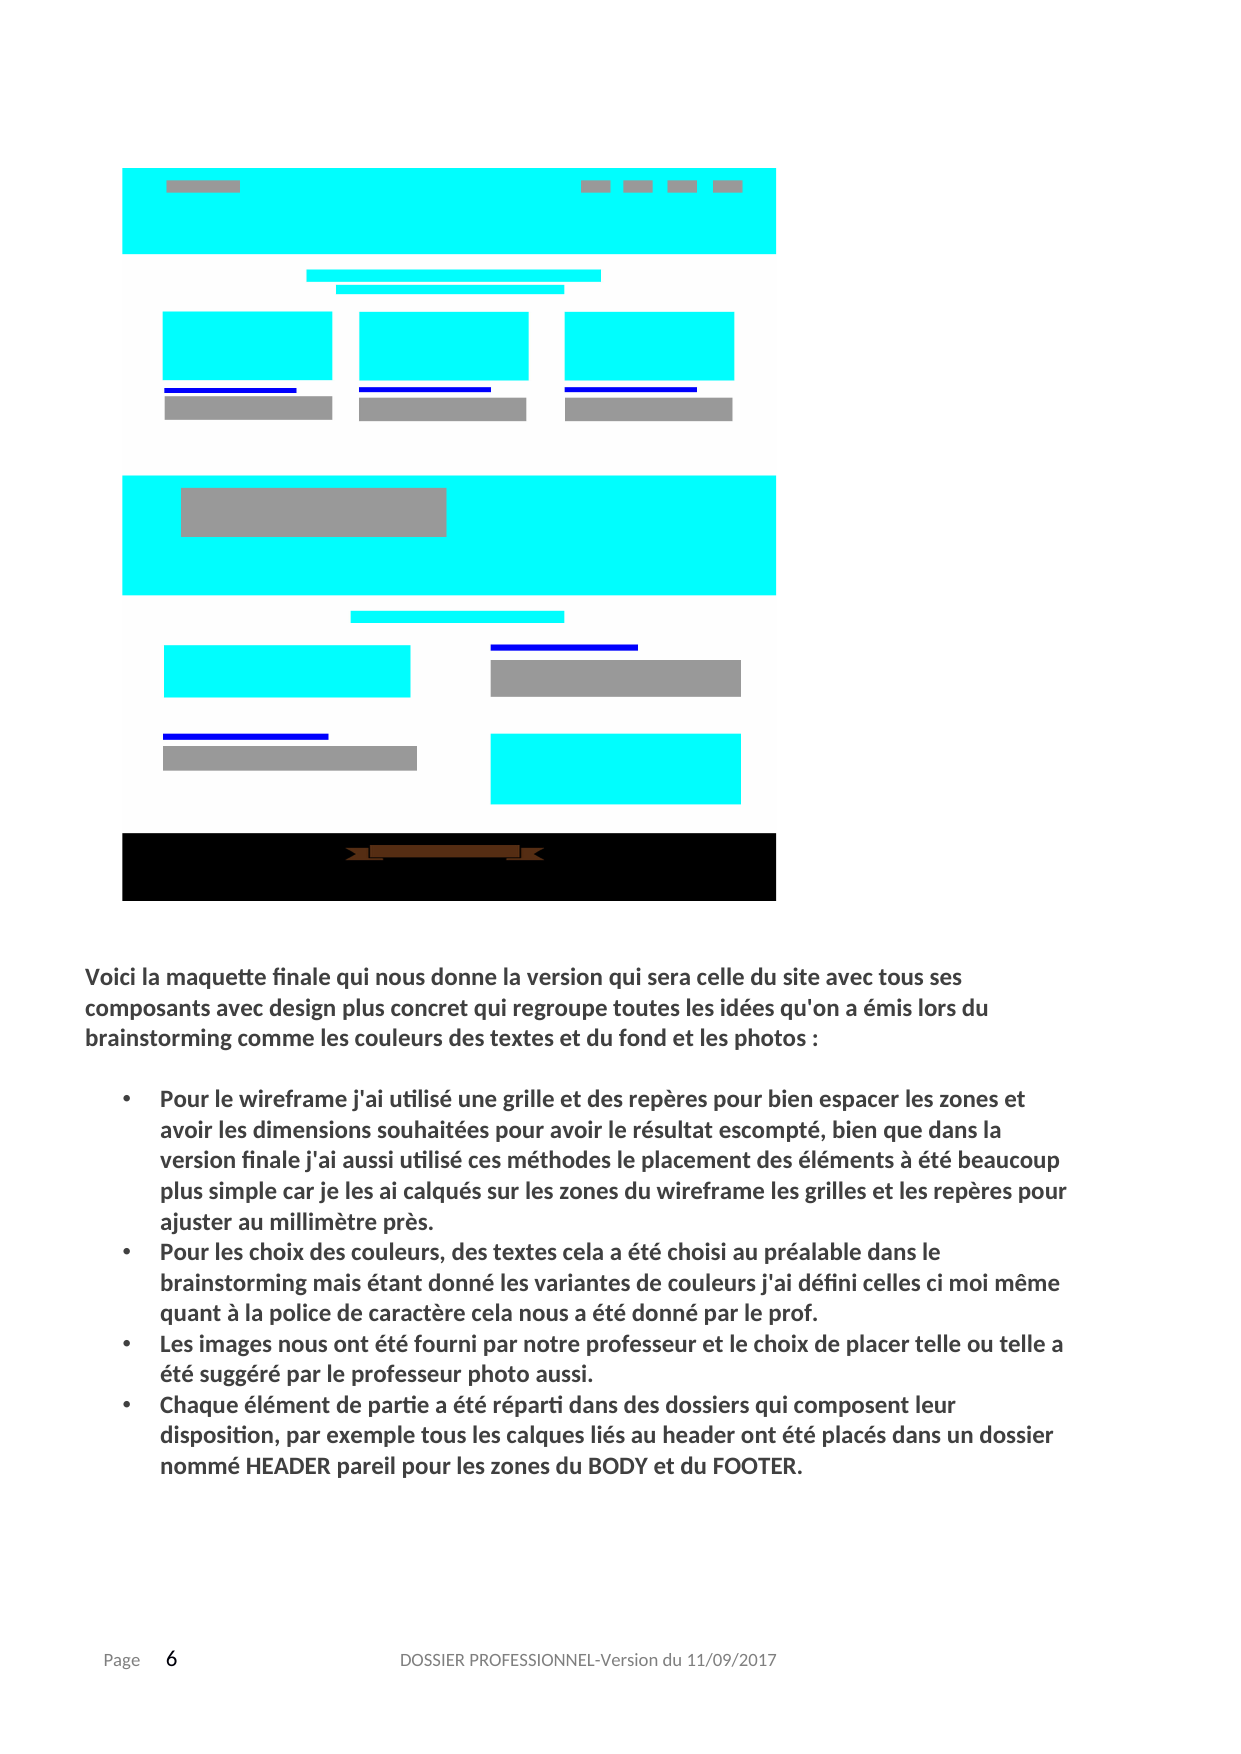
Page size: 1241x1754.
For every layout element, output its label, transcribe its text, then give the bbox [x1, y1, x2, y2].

table_cell Voici la maquette finale qui nous donne la version qui sera celle du site avec tous ses composants avec design plus concret qui regroupe toutes les idées qu'on a émis lors du brainstorming comme les couleurs des textes et du fond et les photos : Pour le wireframe j'ai utilisé une grille et des repères pour bien espacer les zones et avoir les dimensions souhaitées pour avoir le résultat escompté, bien que dans la version finale j'ai aussi utilisé ces méthodes le placement des éléments à été beaucoup plus simple car je les ai calqués sur les zones du wireframe les grilles et les repères pour ajuster au millimètre près. Pour les choix des couleurs, des textes cela a été choisi au préalable dans le brainstorming mais étant donné les variantes de couleurs j'ai défini celles ci moi même quant à la police de caractère cela nous a été donné par le prof. Les images nous ont été fourni par notre professeur et le choix de placer telle ou telle a été suggéré par le professeur photo aussi. Chaque élément de partie a été réparti dans des dossiers qui composent leur disposition, par exemple tous les calques liés au header ont été placés dans un dossier nommé HEADER pareil pour les zones du BODY et du FOOTER. [72, 169, 1091, 1541]
table_cell [1091, 163, 1099, 1541]
picture [122, 168, 777, 901]
